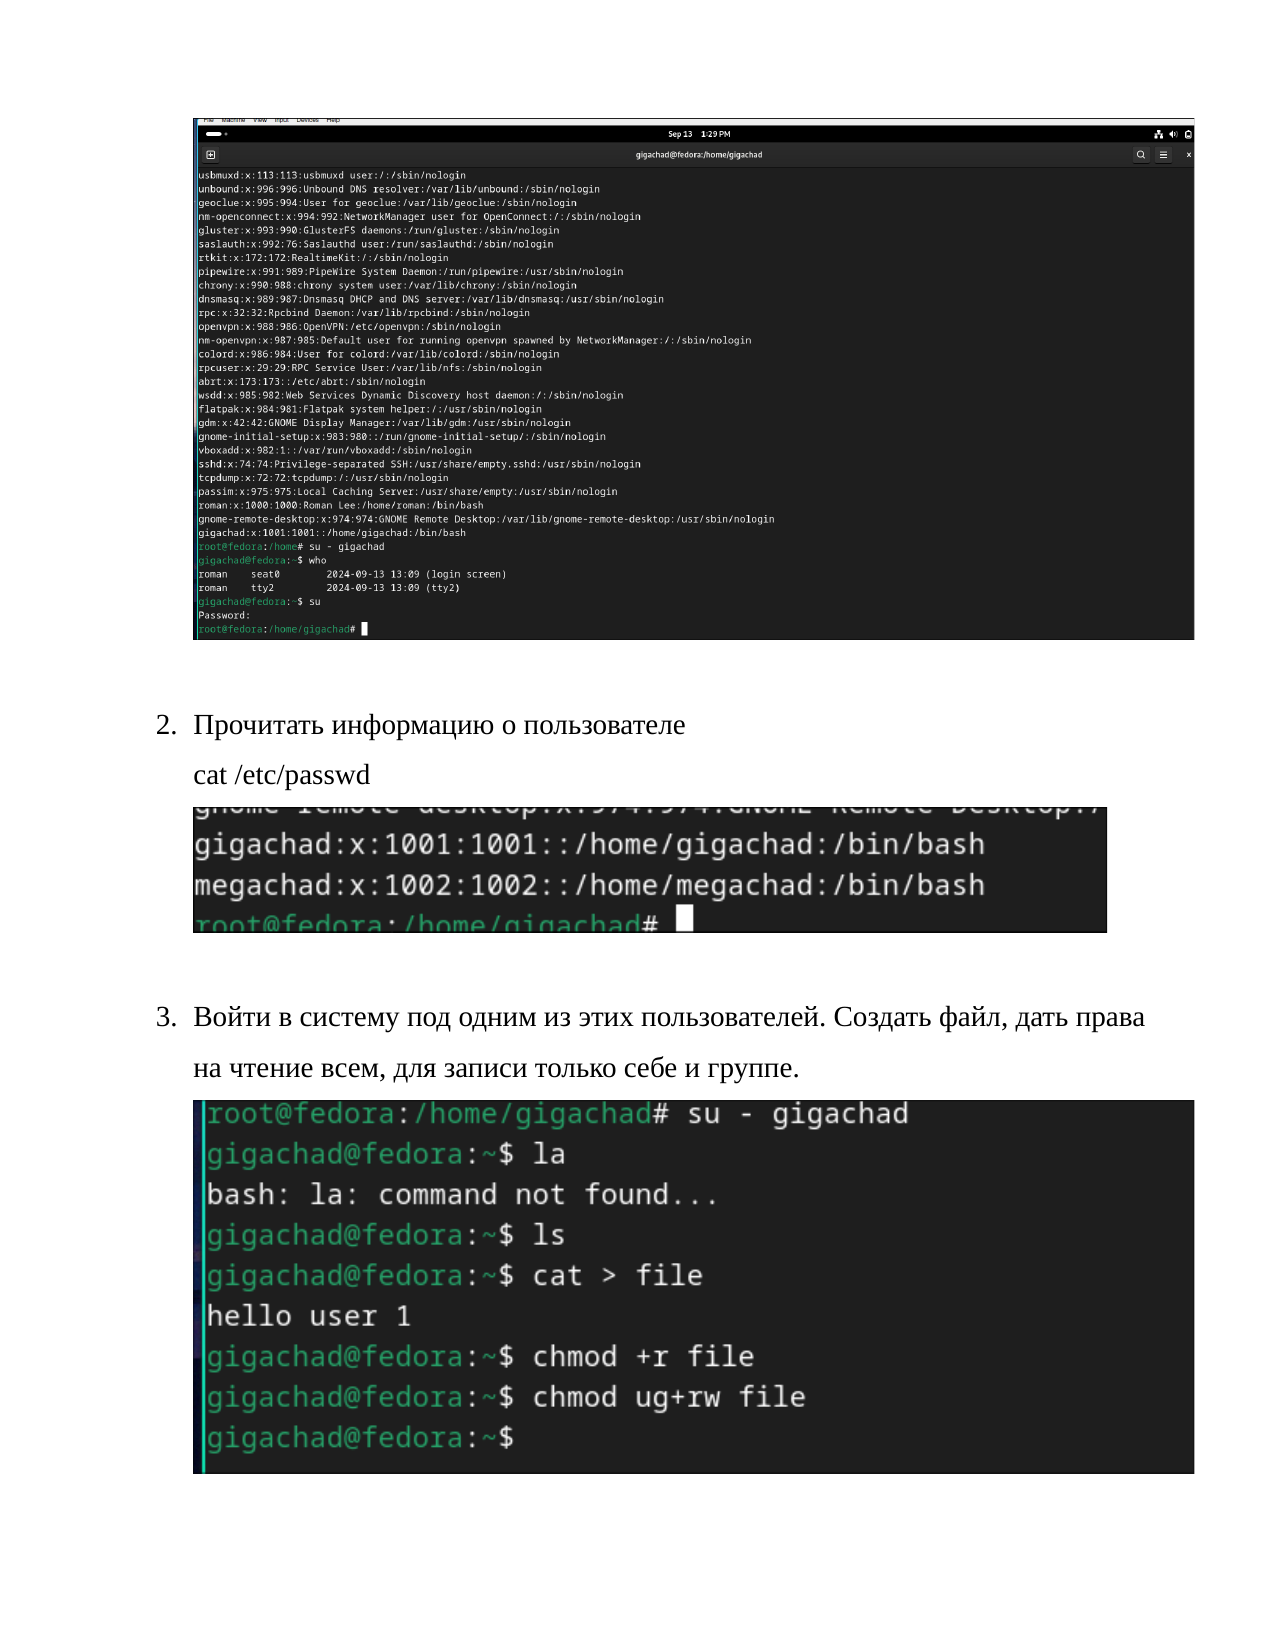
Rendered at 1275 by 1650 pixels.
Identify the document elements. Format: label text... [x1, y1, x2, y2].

picture [193, 807, 1108, 933]
picture [193, 1100, 1195, 1474]
list Прочитать информацию о пользователе [156, 707, 1157, 740]
list cat /etc/passwd [156, 757, 1157, 791]
picture [193, 118, 1195, 640]
list Войти в систему под одним из этих пользователей. Создать файл, дать права на чтение всем, для записи только себе и группе. [156, 999, 1157, 1083]
